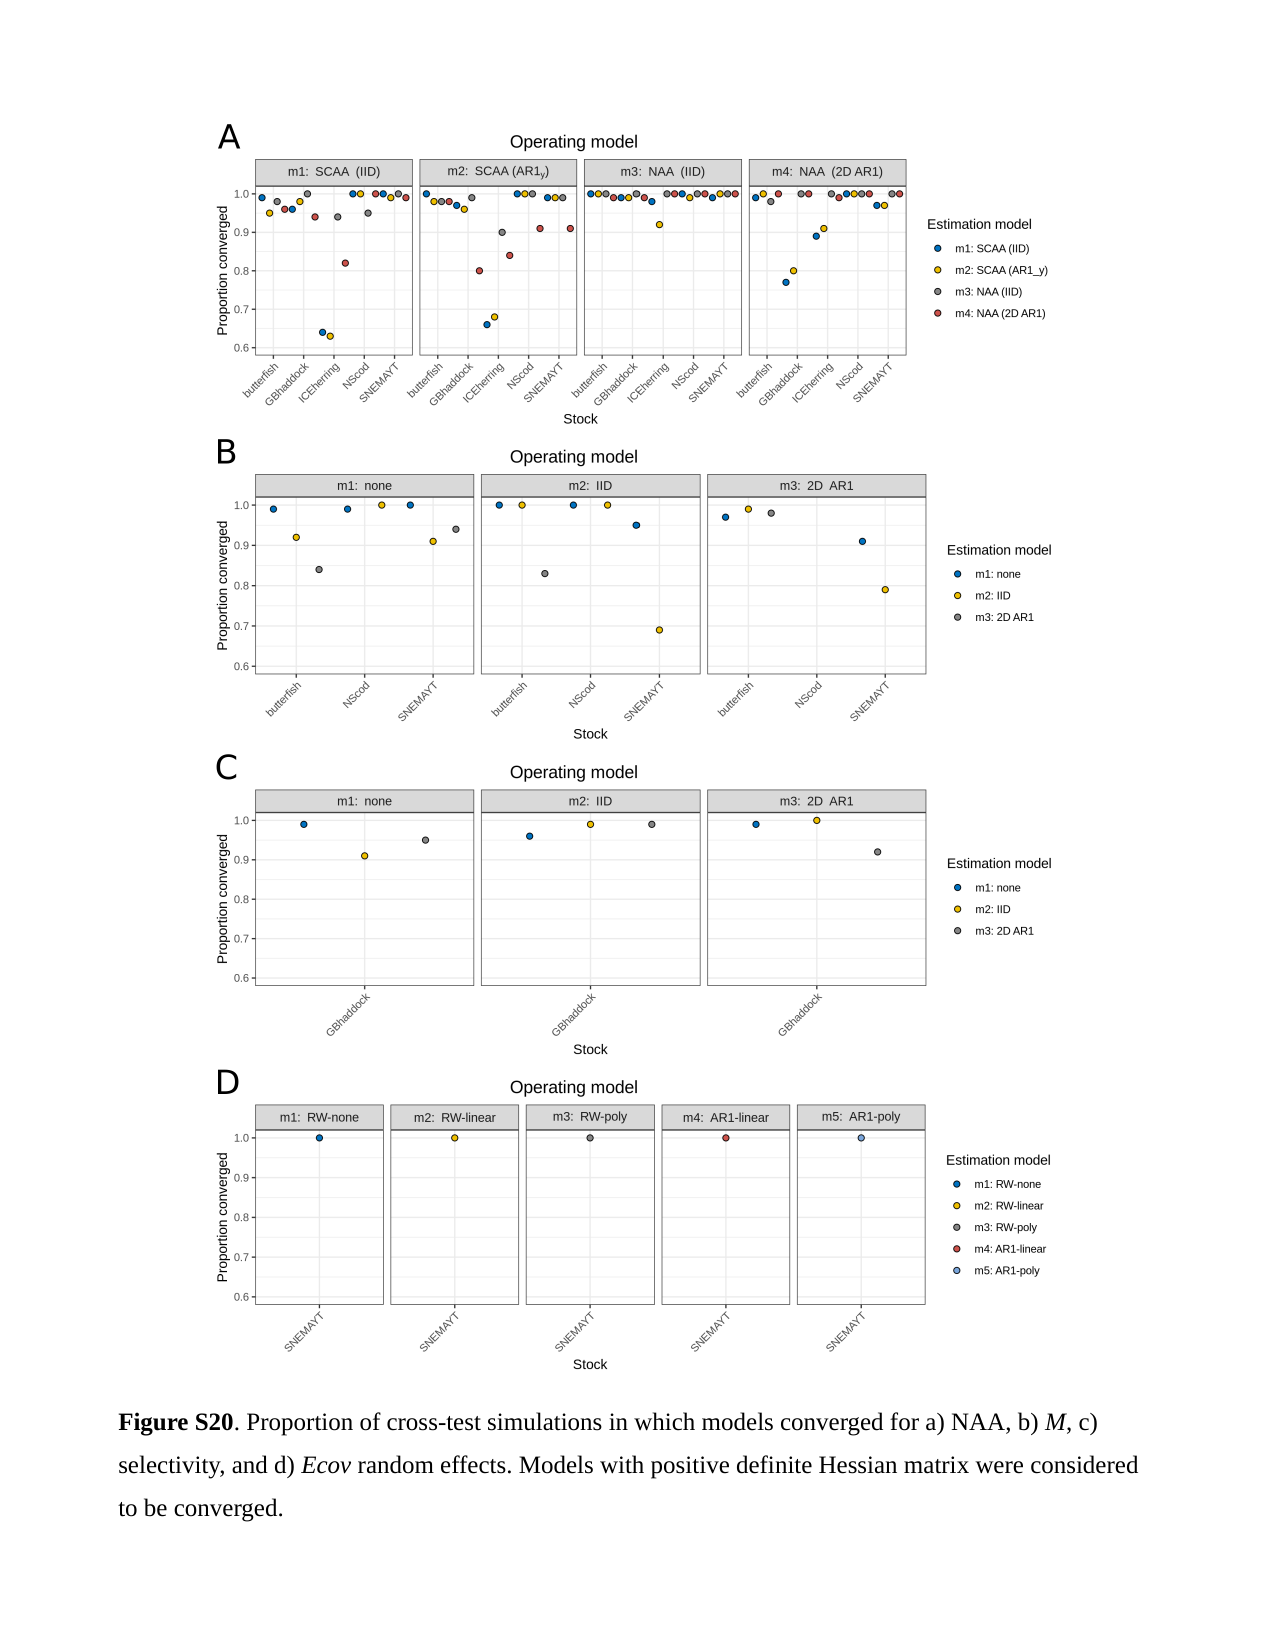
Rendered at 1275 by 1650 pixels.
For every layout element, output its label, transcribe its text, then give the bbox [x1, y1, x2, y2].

picture [210, 118, 1065, 1379]
text Figure S20. Proportion of cross-test simulations in which models converged for a) NAA, b) M, c) selectivity, and d) Ecov random effects. Models with positive definite Hessian matrix were considered to be converged. [118, 1407, 1157, 1522]
